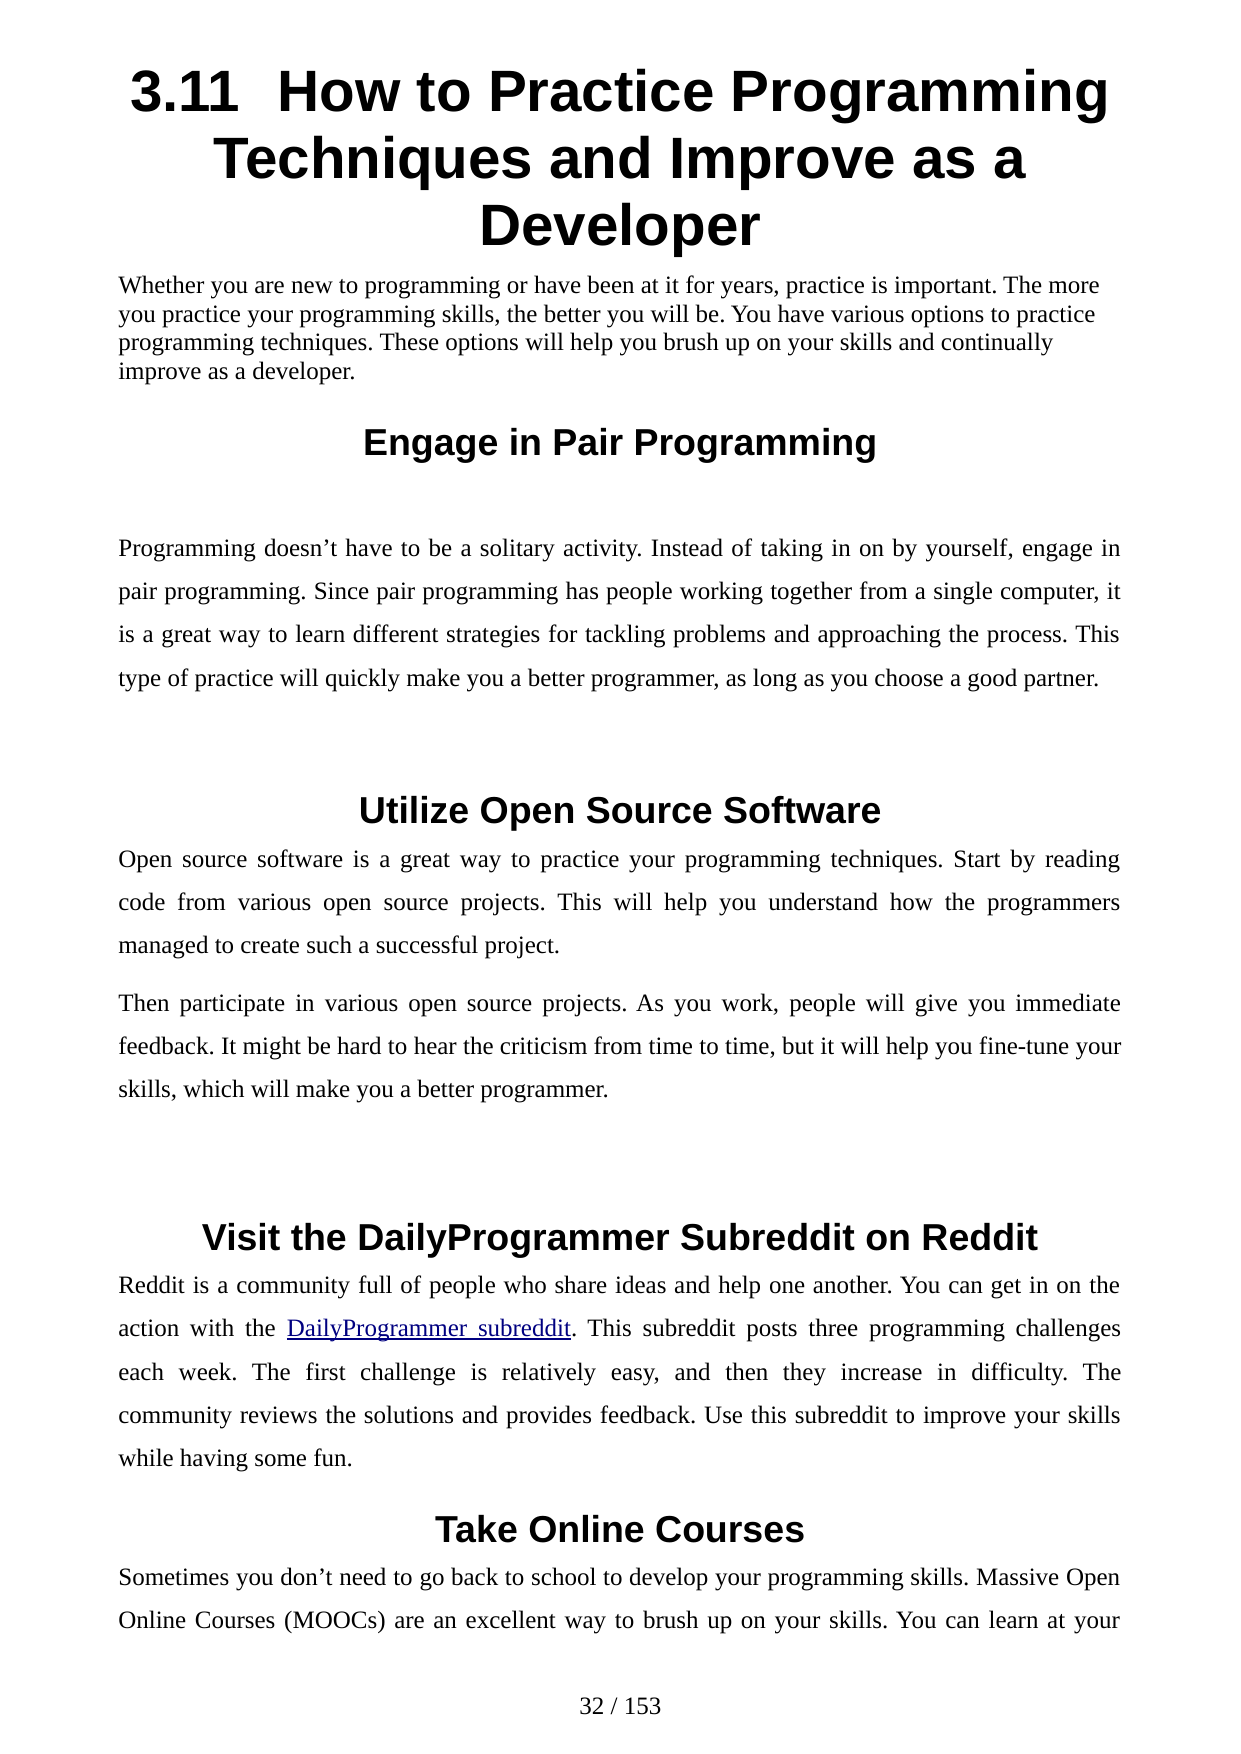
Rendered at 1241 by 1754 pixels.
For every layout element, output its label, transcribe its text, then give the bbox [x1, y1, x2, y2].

text Open source software is a great way to practice your programming techniques. Start by reading code from various open source projects. This will help you understand how the programmers managed to create such a successful project. [118, 844, 1122, 959]
subtitle Engage in Pair Programming [118, 420, 1122, 463]
subtitle Visit the DailyProgrammer Subreddit on Reddit [118, 1215, 1122, 1258]
subtitle Utilize Open Source Software [118, 788, 1122, 832]
text Programming doesn’t have to be a solitary activity. Instead of taking in on by yourself, engage in pair programming. Since pair programming has people working together from a single computer, it is a great way to learn different strategies for tackling problems and approaching the process. This type of practice will quickly make you a better programmer, as long as you choose a good partner. [118, 533, 1122, 691]
text Sometimes you don’t need to go back to school to develop your programming skills. Massive Open Online Courses (MOOCs) are an excellent way to brush up on your skills. You can learn at your [118, 1562, 1122, 1634]
subtitle Take Online Courses [118, 1507, 1122, 1550]
text Then participate in various open source projects. As you work, people will give you immediate feedback. It might be hard to hear the criticism from time to time, but it will help you fine-tune your skills, which will make you a better programmer. [118, 988, 1122, 1103]
text Reddit is a community full of people who share ideas and help one another. You can get in on the action with the DailyProgrammer subreddit. This subreddit posts three programming challenges each week. The first challenge is relatively easy, and then they increase in difficulty. The community reviews the solutions and provides feedback. Use this subreddit to improve your skills while having some fun. [118, 1270, 1122, 1472]
title 3.11 How to Practice Programming Techniques and Improve as a Developer [118, 56, 1122, 257]
text Whether you are new to programming or have been at it for years, practice is important. The more you practice your programming skills, the better you will be. You have various options to practice programming techniques. These options will help you brush up on your skills and continually improve as a developer. [118, 270, 1122, 385]
